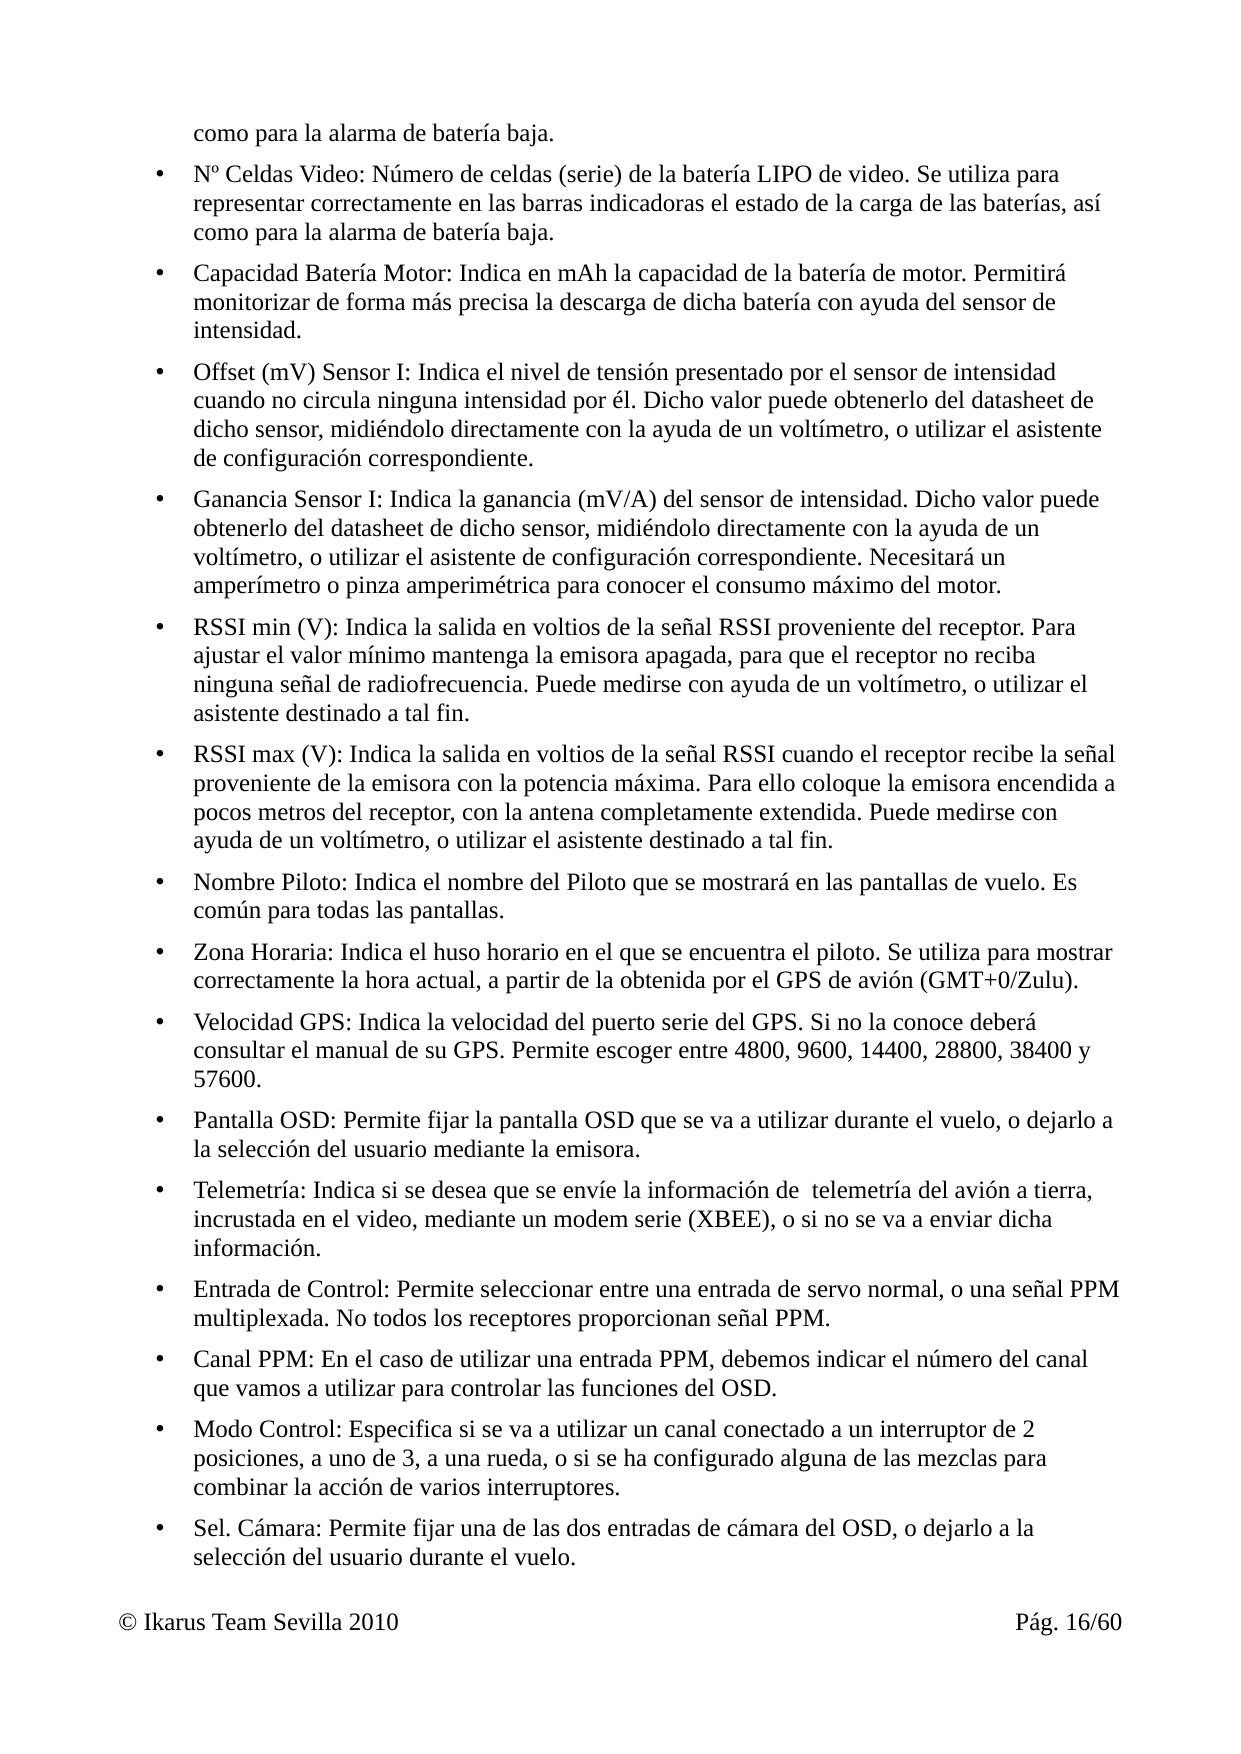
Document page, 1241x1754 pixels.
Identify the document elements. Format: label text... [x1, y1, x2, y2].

list Velocidad GPS: Indica la velocidad del puerto serie del GPS. Si no la conoce deberá consultar el manual de su GPS. Permite escoger entre 4800, 9600, 14400, 28800, 38400 y 57600. [156, 1007, 1122, 1093]
list Modo Control: Especifica si se va a utilizar un canal conectado a un interruptor de 2 posiciones, a uno de 3, a una rueda, o si se ha configurado alguna de las mezclas para combinar la acción de varios interruptores. [156, 1414, 1122, 1501]
list Capacidad Batería Motor: Indica en mAh la capacidad de la batería de motor. Permitirá monitorizar de forma más precisa la descarga de dicha batería con ayuda del sensor de intensidad. [156, 258, 1122, 344]
list Zona Horaria: Indica el huso horario en el que se encuentra el piloto. Se utiliza para mostrar correctamente la hora actual, a partir de la obtenida por el GPS de avión (GMT+0/Zulu). [156, 937, 1122, 994]
list Nº Celdas Video: Número de celdas (serie) de la batería LIPO de video. Se utiliza para representar correctamente en las barras indicadoras el estado de la carga de las baterías, así como para la alarma de batería baja. [156, 159, 1122, 246]
list RSSI min (V): Indica la salida en voltios de la señal RSSI proveniente del receptor. Para ajustar el valor mínimo mantenga la emisora apagada, para que el receptor no reciba ninguna señal de radiofrecuencia. Puede medirse con ayuda de un voltímetro, o utilizar el asistente destinado a tal fin. [156, 612, 1122, 727]
list Entrada de Control: Permite seleccionar entre una entrada de servo normal, o una señal PPM multiplexada. No todos los receptores proporcionan señal PPM. [156, 1274, 1122, 1332]
list Sel. Cámara: Permite fijar una de las dos entradas de cámara del OSD, o dejarlo a la selección del usuario durante el vuelo. [156, 1513, 1122, 1571]
list Canal PPM: En el caso de utilizar una entrada PPM, debemos indicar el número del canal que vamos a utilizar para controlar las funciones del OSD. [156, 1344, 1122, 1402]
list Ganancia Sensor I: Indica la ganancia (mV/A) del sensor de intensidad. Dicho valor puede obtenerlo del datasheet de dicho sensor, midiéndolo directamente con la ayuda de un voltímetro, o utilizar el asistente de configuración correspondiente. Necesitará un amperímetro o pinza amperimétrica para conocer el consumo máximo del motor. [156, 484, 1122, 599]
list como para la alarma de batería baja. [156, 118, 1122, 147]
list Telemetría: Indica si se desea que se envíe la información de telemetría del avión a tierra, incrustada en el video, mediante un modem serie (XBEE), o si no se va a enviar dicha información. [156, 1176, 1122, 1262]
list Pantalla OSD: Permite fijar la pantalla OSD que se va a utilizar durante el vuelo, o dejarlo a la selección del usuario mediante la emisora. [156, 1106, 1122, 1163]
list Nombre Piloto: Indica el nombre del Piloto que se mostrará en las pantallas de vuelo. Es común para todas las pantallas. [156, 867, 1122, 924]
list RSSI max (V): Indica la salida en voltios de la señal RSSI cuando el receptor recibe la señal proveniente de la emisora con la potencia máxima. Para ello coloque la emisora encendida a pocos metros del receptor, con la antena completamente extendida. Puede medirse con ayuda de un voltímetro, o utilizar el asistente destinado a tal fin. [156, 739, 1122, 854]
list Offset (mV) Sensor I: Indica el nivel de tensión presentado por el sensor de intensidad cuando no circula ninguna intensidad por él. Dicho valor puede obtenerlo del datasheet de dicho sensor, midiéndolo directamente con la ayuda de un voltímetro, o utilizar el asistente de configuración correspondiente. [156, 357, 1122, 472]
